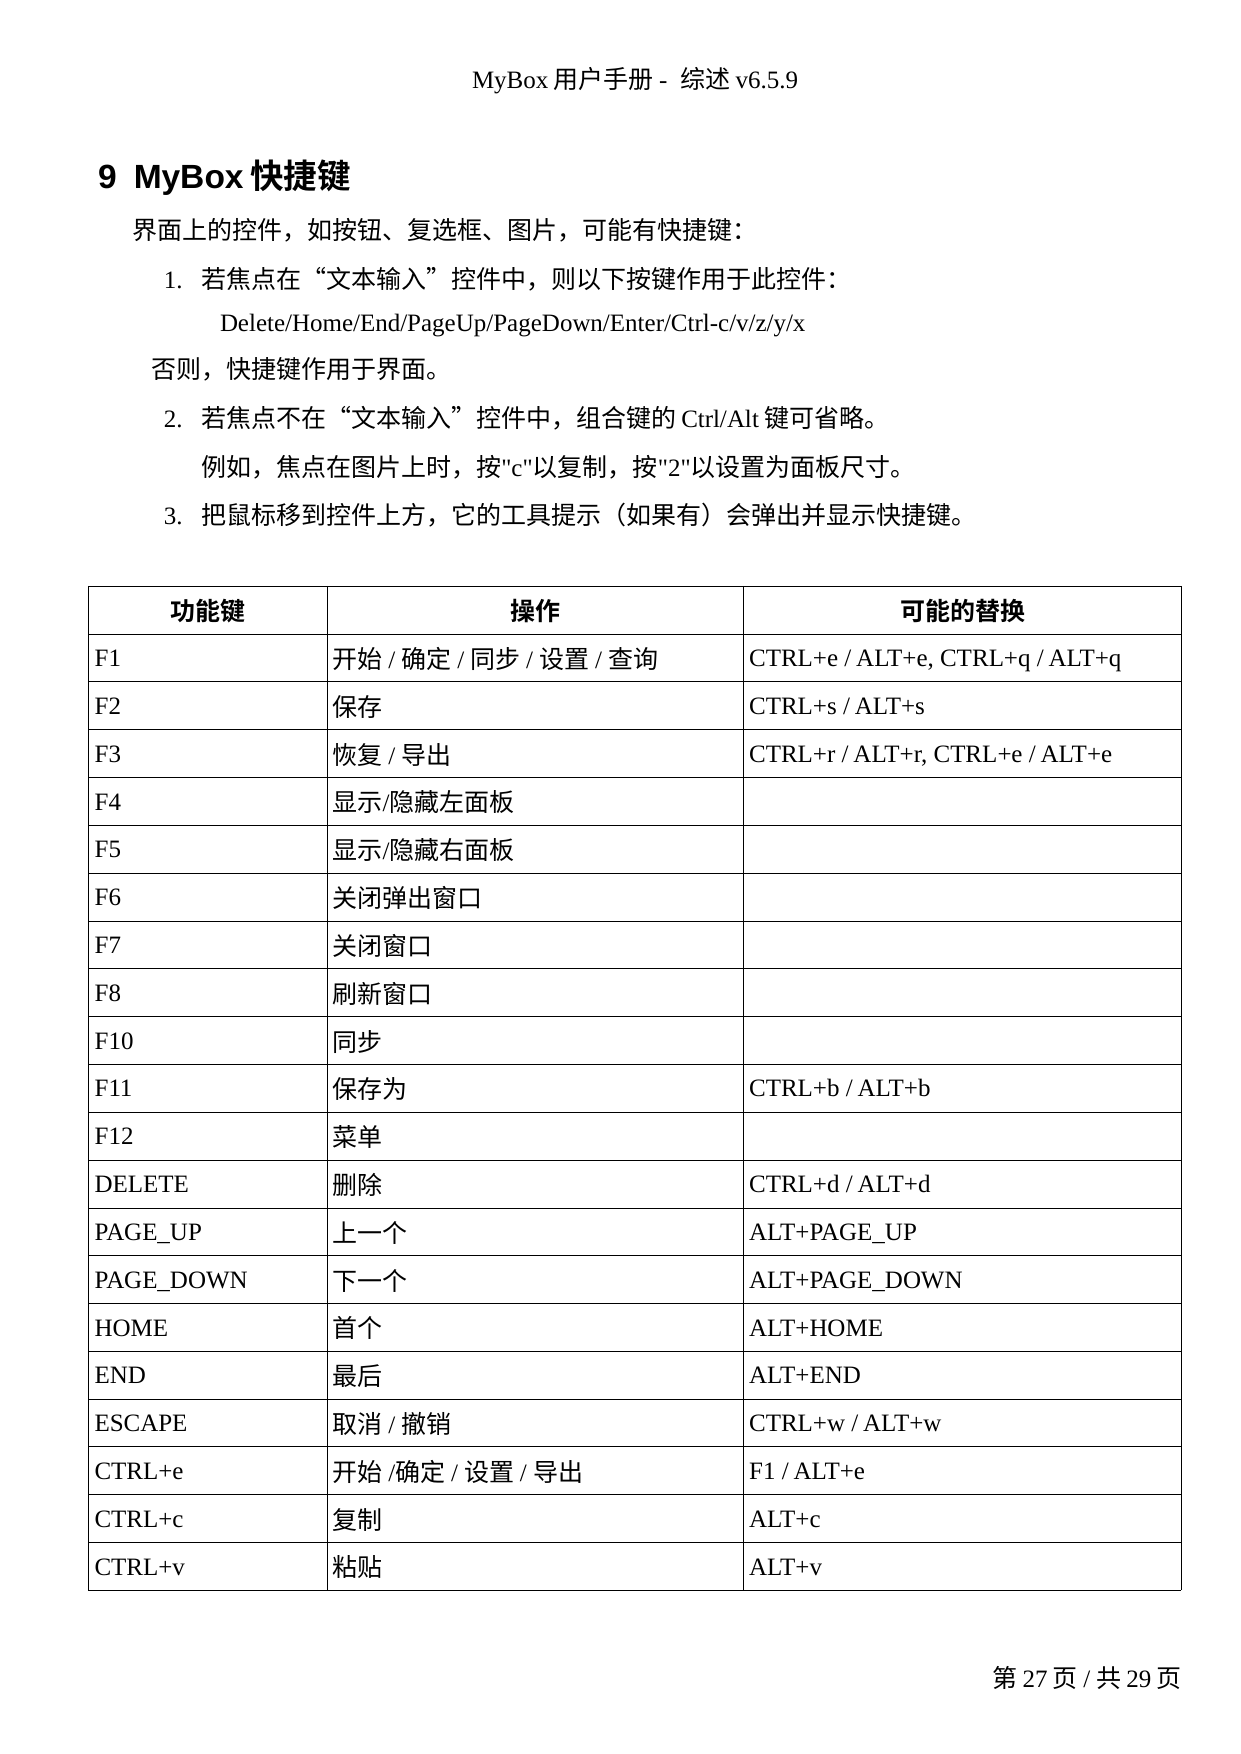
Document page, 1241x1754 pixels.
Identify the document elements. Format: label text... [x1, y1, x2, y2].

table_cell F6 [89, 874, 327, 921]
table_cell 关闭弹出窗口 [328, 874, 743, 921]
table_cell 关闭窗口 [328, 922, 743, 968]
table_cell CTRL+d / ALT+d [744, 1161, 1181, 1207]
table_cell PAGE_DOWN [89, 1256, 327, 1303]
table_cell F2 [89, 682, 327, 729]
table_cell 上一个 [328, 1209, 743, 1255]
table_cell HOME [89, 1304, 327, 1351]
table_cell 复制 [328, 1495, 743, 1542]
table_cell CTRL+b / ALT+b [744, 1065, 1181, 1112]
table_cell CTRL+e / ALT+e, CTRL+q / ALT+q [744, 635, 1181, 681]
table_cell ALT+END [744, 1352, 1181, 1399]
subtitle MyBox快捷键 [88, 150, 1181, 198]
table_cell CTRL+e [89, 1447, 327, 1494]
table_cell END [89, 1352, 327, 1399]
table_cell [744, 969, 1181, 1016]
table_cell ESCAPE [89, 1400, 327, 1446]
table_cell F1 [89, 635, 327, 681]
table_cell CTRL+v [89, 1543, 327, 1590]
table_cell F10 [89, 1017, 327, 1064]
table_cell 同步 [328, 1017, 743, 1064]
list 若焦点在“文本输入”控件中，则以下按键作用于此控件： [163, 259, 1181, 296]
table_cell F1 / ALT+e [744, 1447, 1181, 1494]
table_cell [744, 1017, 1181, 1064]
table_cell DELETE [89, 1161, 327, 1207]
table_cell [744, 826, 1181, 873]
table_cell F4 [89, 778, 327, 825]
table_cell 刷新窗口 [328, 969, 743, 1016]
table_cell F7 [89, 922, 327, 968]
table_cell 开始 / 确定 / 同步 / 设置 / 查询 [328, 635, 743, 681]
table_cell 显示/隐藏右面板 [328, 826, 743, 873]
table_cell F11 [89, 1065, 327, 1112]
table_cell 恢复 / 导出 [328, 730, 743, 777]
table_header 可能的替换 [744, 587, 1181, 634]
table_cell 菜单 [328, 1113, 743, 1159]
table_cell 开始 /确定 / 设置 / 导出 [328, 1447, 743, 1494]
text 界面上的控件，如按钮、复选框、图片，可能有快捷键： [88, 211, 1181, 247]
table_cell 删除 [328, 1161, 743, 1207]
list 若焦点不在“文本输入”控件中，组合键的Ctrl/Alt键可省略。 [163, 398, 1181, 434]
table_cell [744, 778, 1181, 825]
table_cell 首个 [328, 1304, 743, 1351]
table_cell ALT+c [744, 1495, 1181, 1542]
table_cell [744, 922, 1181, 968]
table_cell ALT+HOME [744, 1304, 1181, 1351]
table_cell [744, 1113, 1181, 1159]
table_cell 下一个 [328, 1256, 743, 1303]
table_cell 显示/隐藏左面板 [328, 778, 743, 825]
table_cell 最后 [328, 1352, 743, 1399]
table_cell CTRL+c [89, 1495, 327, 1542]
table_cell CTRL+w / ALT+w [744, 1400, 1181, 1446]
table_cell [744, 874, 1181, 921]
list 把鼠标移到控件上方，它的工具提示（如果有）会弹出并显示快捷键。 [163, 496, 1181, 532]
table_header 操作 [328, 587, 743, 634]
table_cell ALT+v [744, 1543, 1181, 1590]
table_header 功能键 [89, 587, 327, 634]
table_cell F5 [89, 826, 327, 873]
table_cell 保存 [328, 682, 743, 729]
table_cell CTRL+r / ALT+r, CTRL+e / ALT+e [744, 730, 1181, 777]
text Delete/Home/End/PageUp/PageDown/Enter/Ctrl-c/v/z/y/x [88, 308, 1181, 337]
table_cell 取消 / 撤销 [328, 1400, 743, 1446]
table_cell 粘贴 [328, 1543, 743, 1590]
text 否则，快捷键作用于界面。 [88, 349, 1181, 386]
table_cell PAGE_UP [89, 1209, 327, 1255]
table_cell F12 [89, 1113, 327, 1159]
table_cell F8 [89, 969, 327, 1016]
list 例如，焦点在图片上时，按"c"以复制，按"2"以设置为面板尺寸。 [163, 447, 1181, 483]
table_cell 保存为 [328, 1065, 743, 1112]
table_cell CTRL+s / ALT+s [744, 682, 1181, 729]
table_cell ALT+PAGE_UP [744, 1209, 1181, 1255]
table_cell F3 [89, 730, 327, 777]
table_cell ALT+PAGE_DOWN [744, 1256, 1181, 1303]
